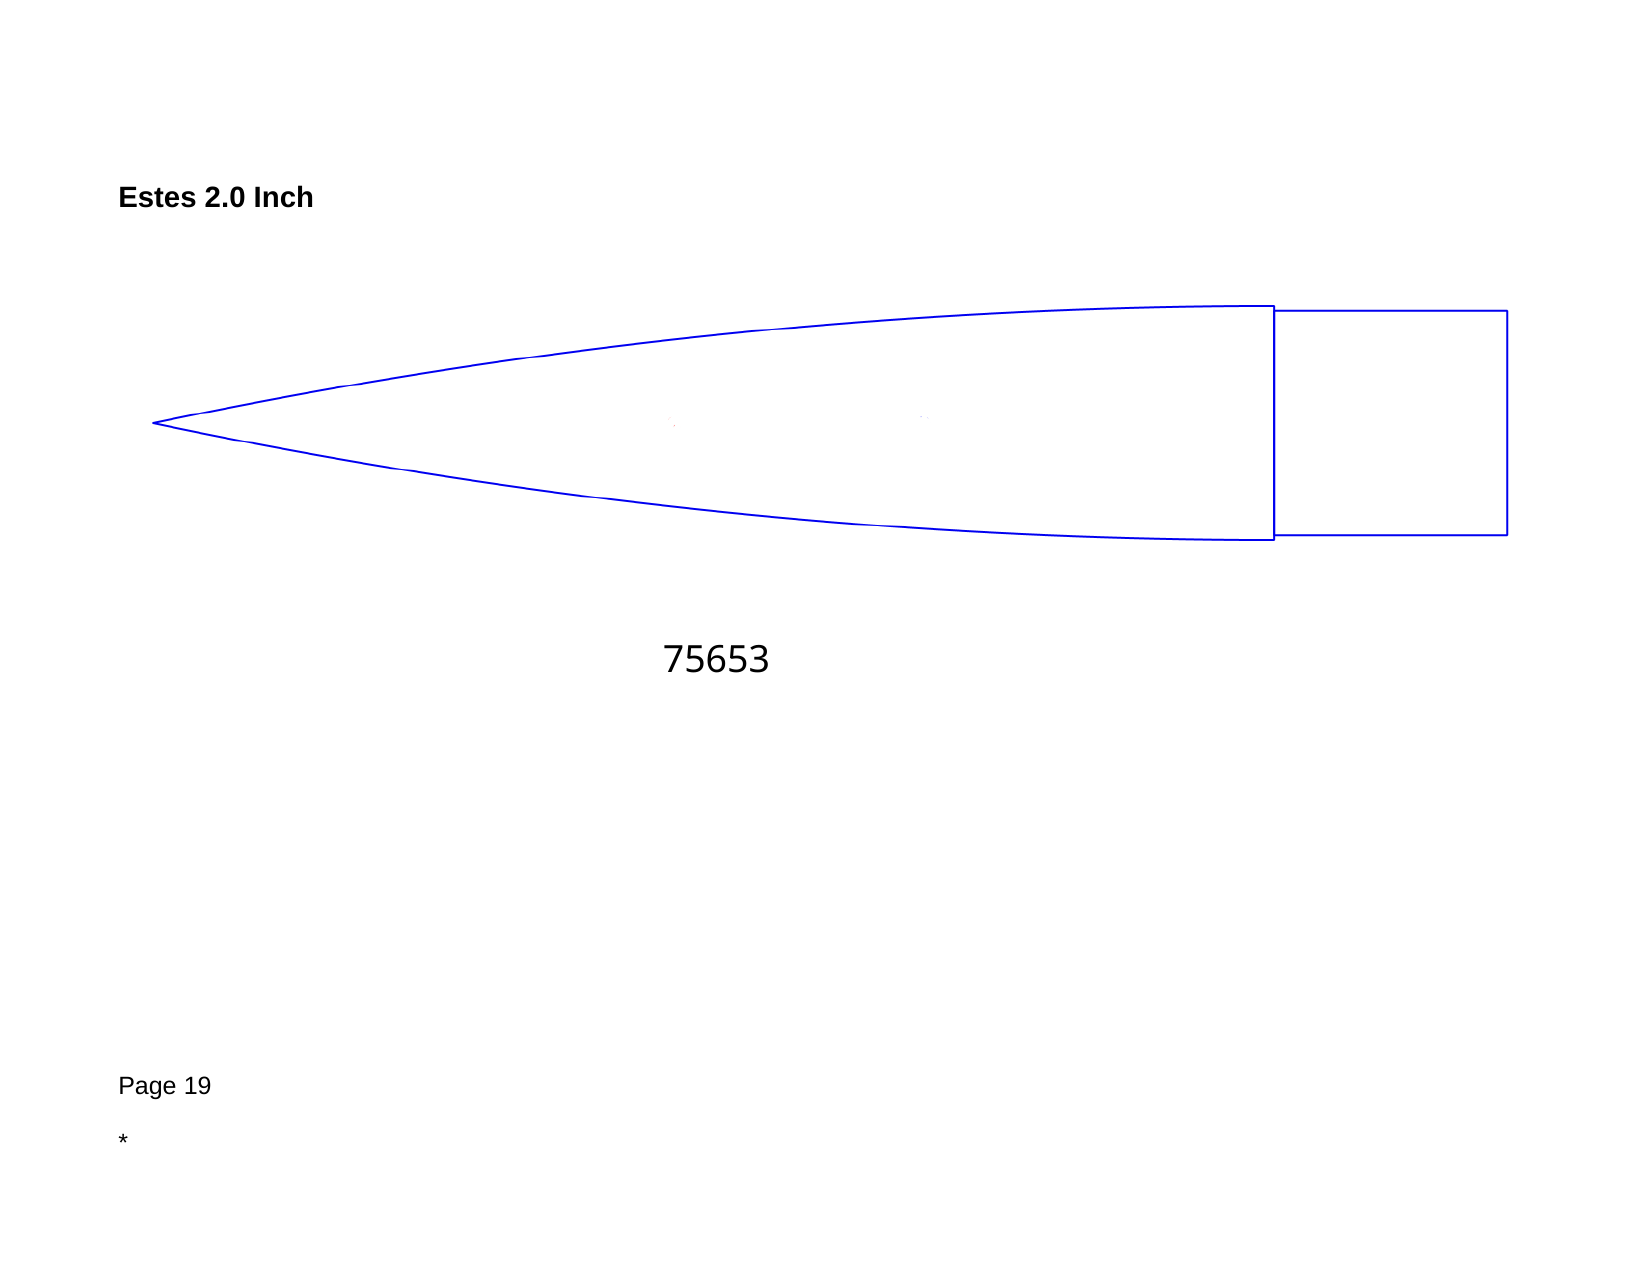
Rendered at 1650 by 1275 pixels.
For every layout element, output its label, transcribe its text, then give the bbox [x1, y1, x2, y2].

text 75653 [118, 633, 1532, 684]
picture [118, 274, 1532, 581]
subtitle Estes 2.0 Inch [118, 180, 1532, 214]
